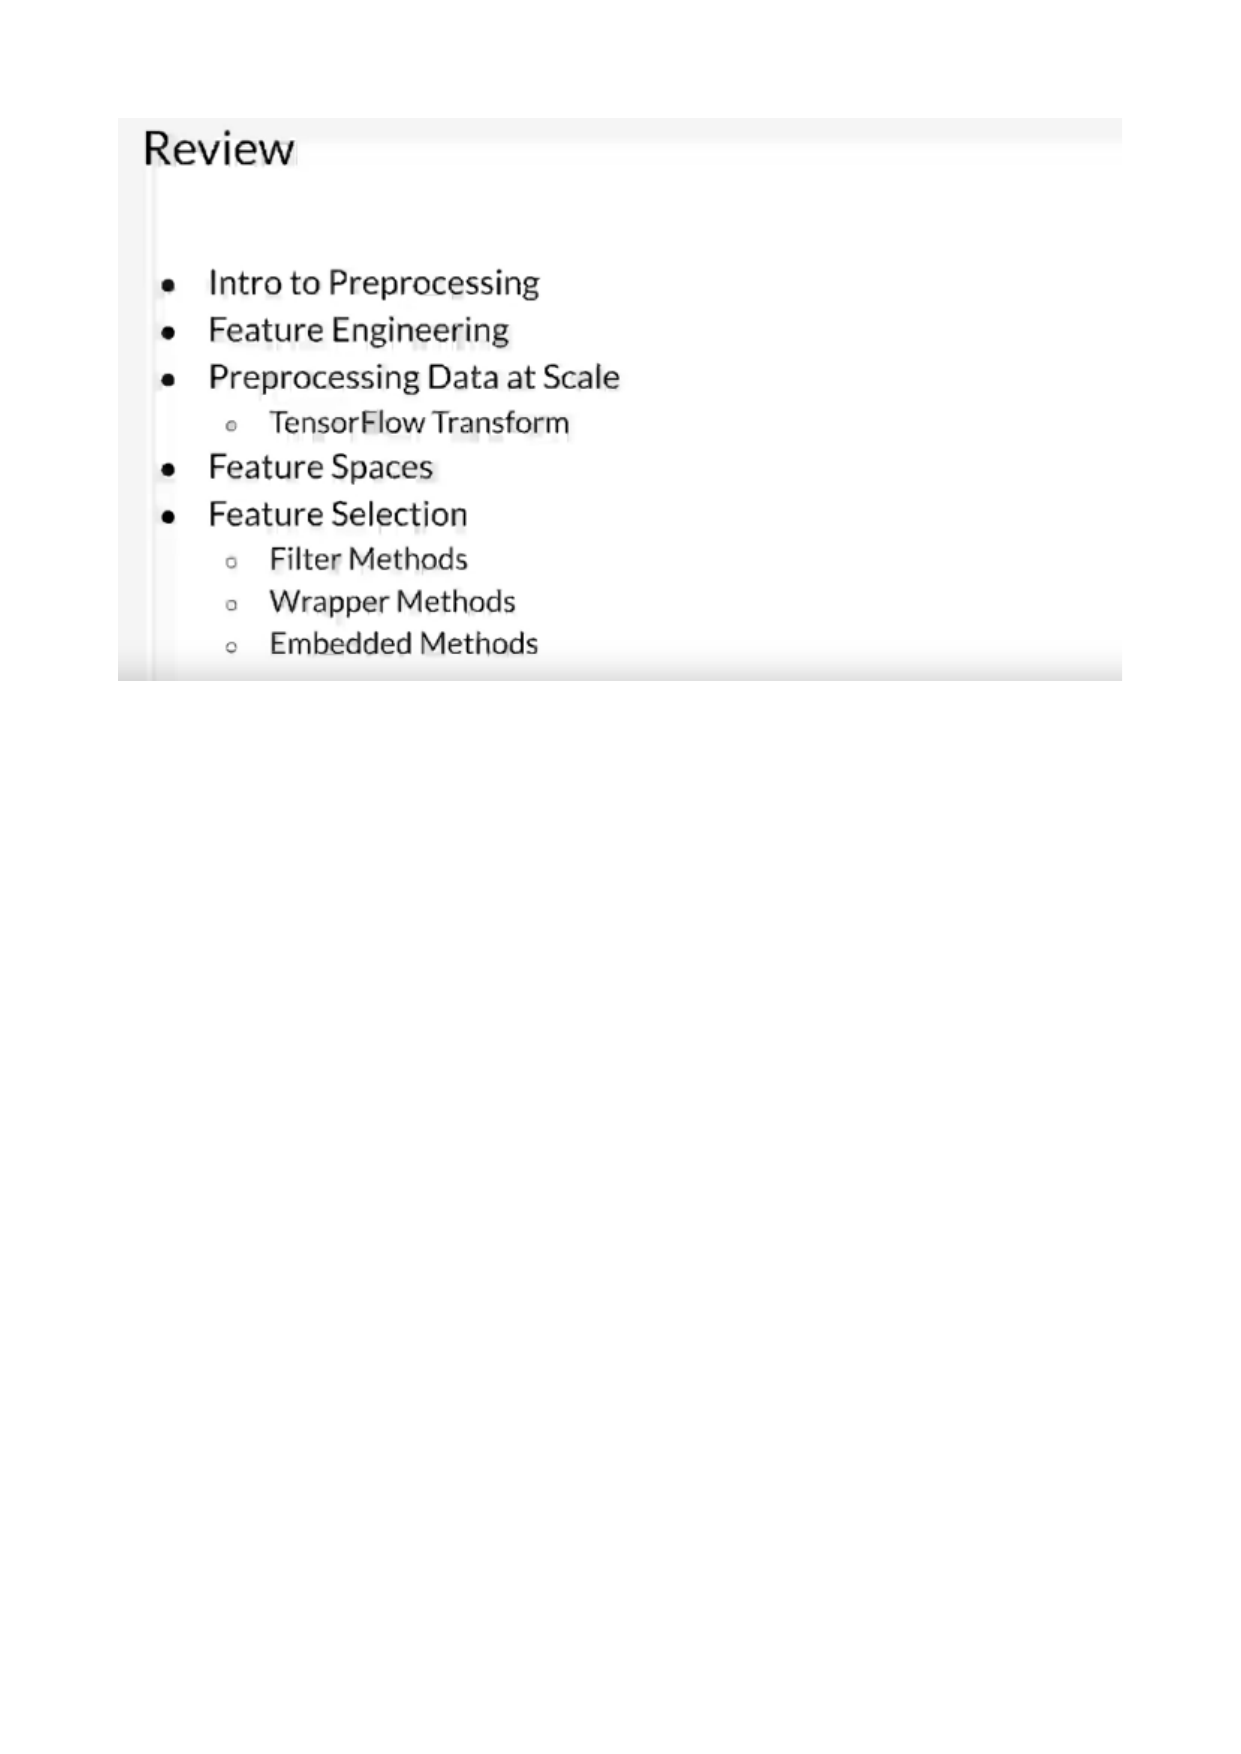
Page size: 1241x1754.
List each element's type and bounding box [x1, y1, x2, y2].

picture [118, 118, 1123, 681]
